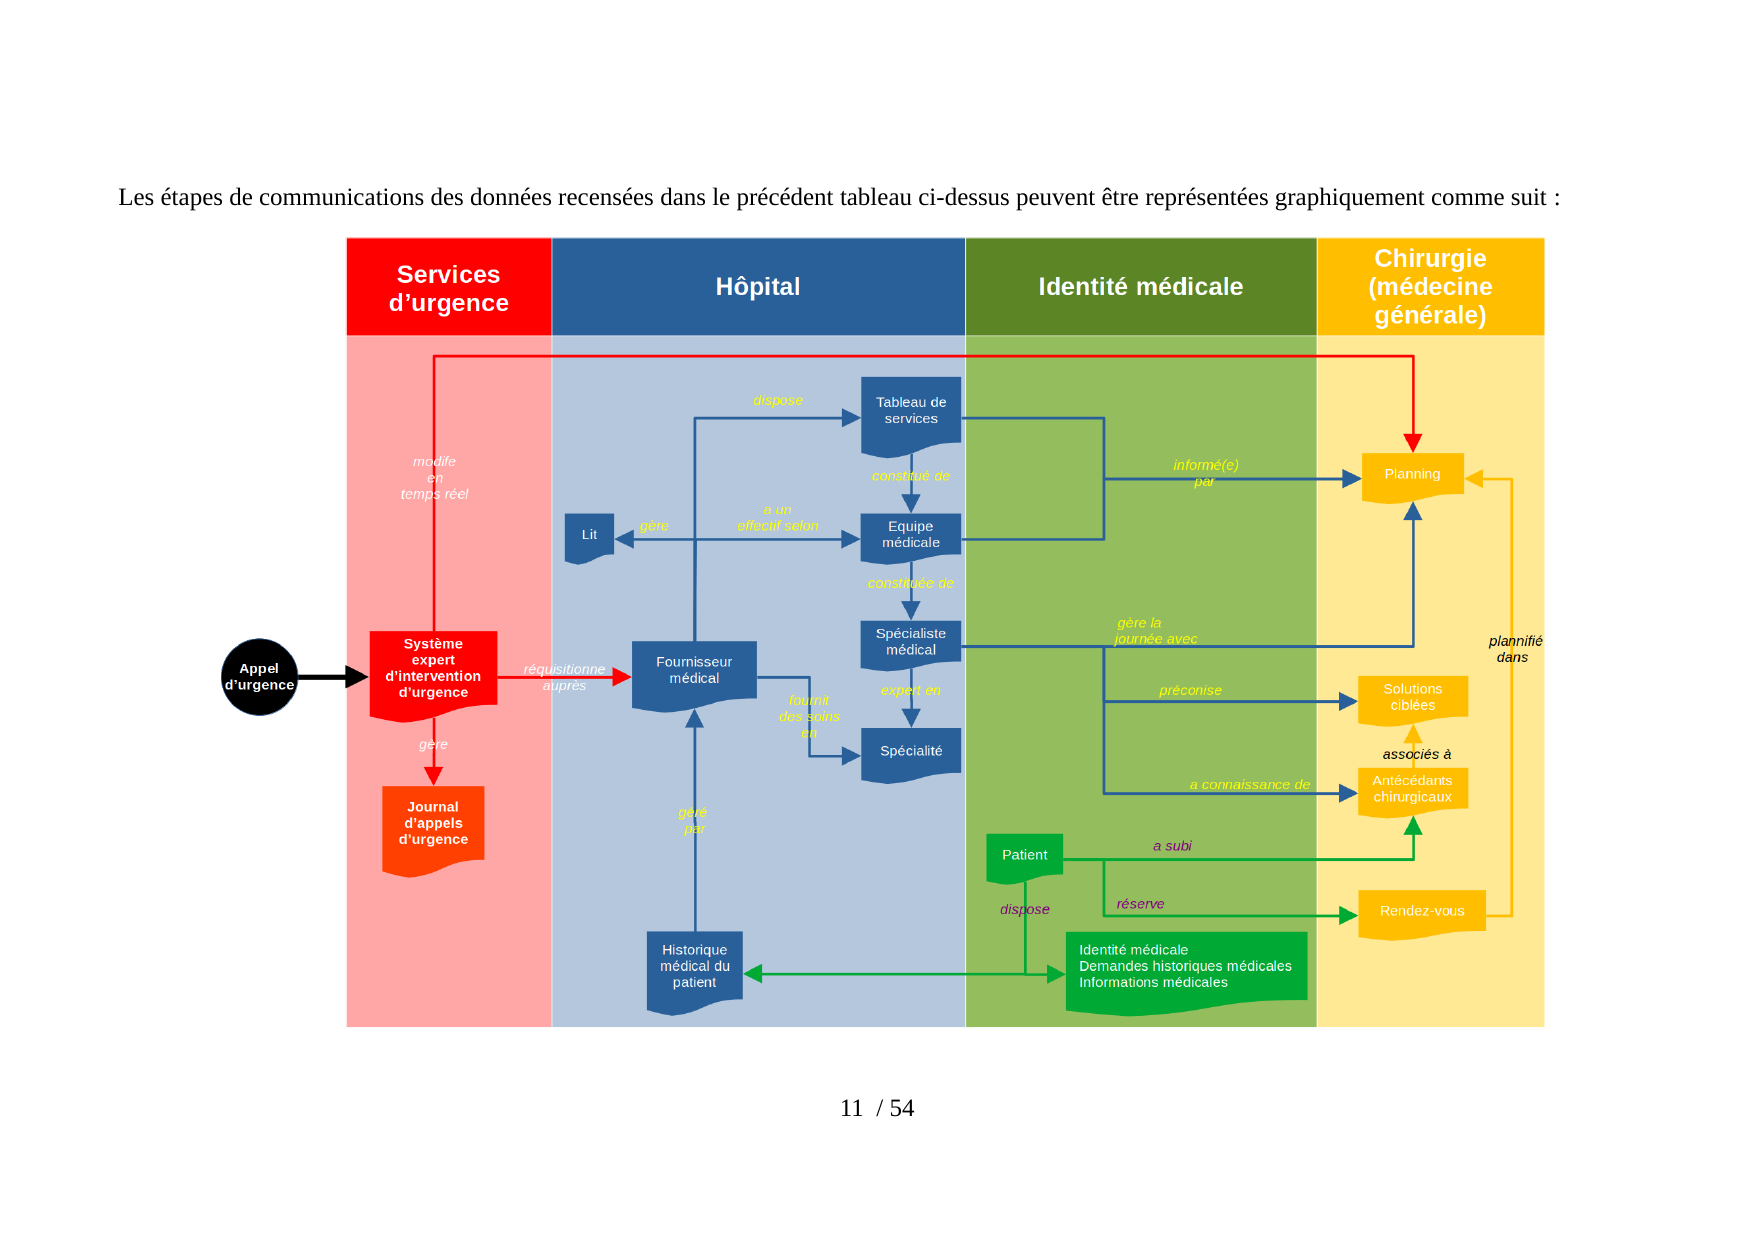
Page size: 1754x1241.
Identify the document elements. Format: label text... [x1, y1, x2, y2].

text Les étapes de communications des données recensées dans le précédent tableau ci-dessus peuvent être représentées graphiquement comme suit : [118, 182, 1636, 211]
picture [207, 230, 1547, 1029]
